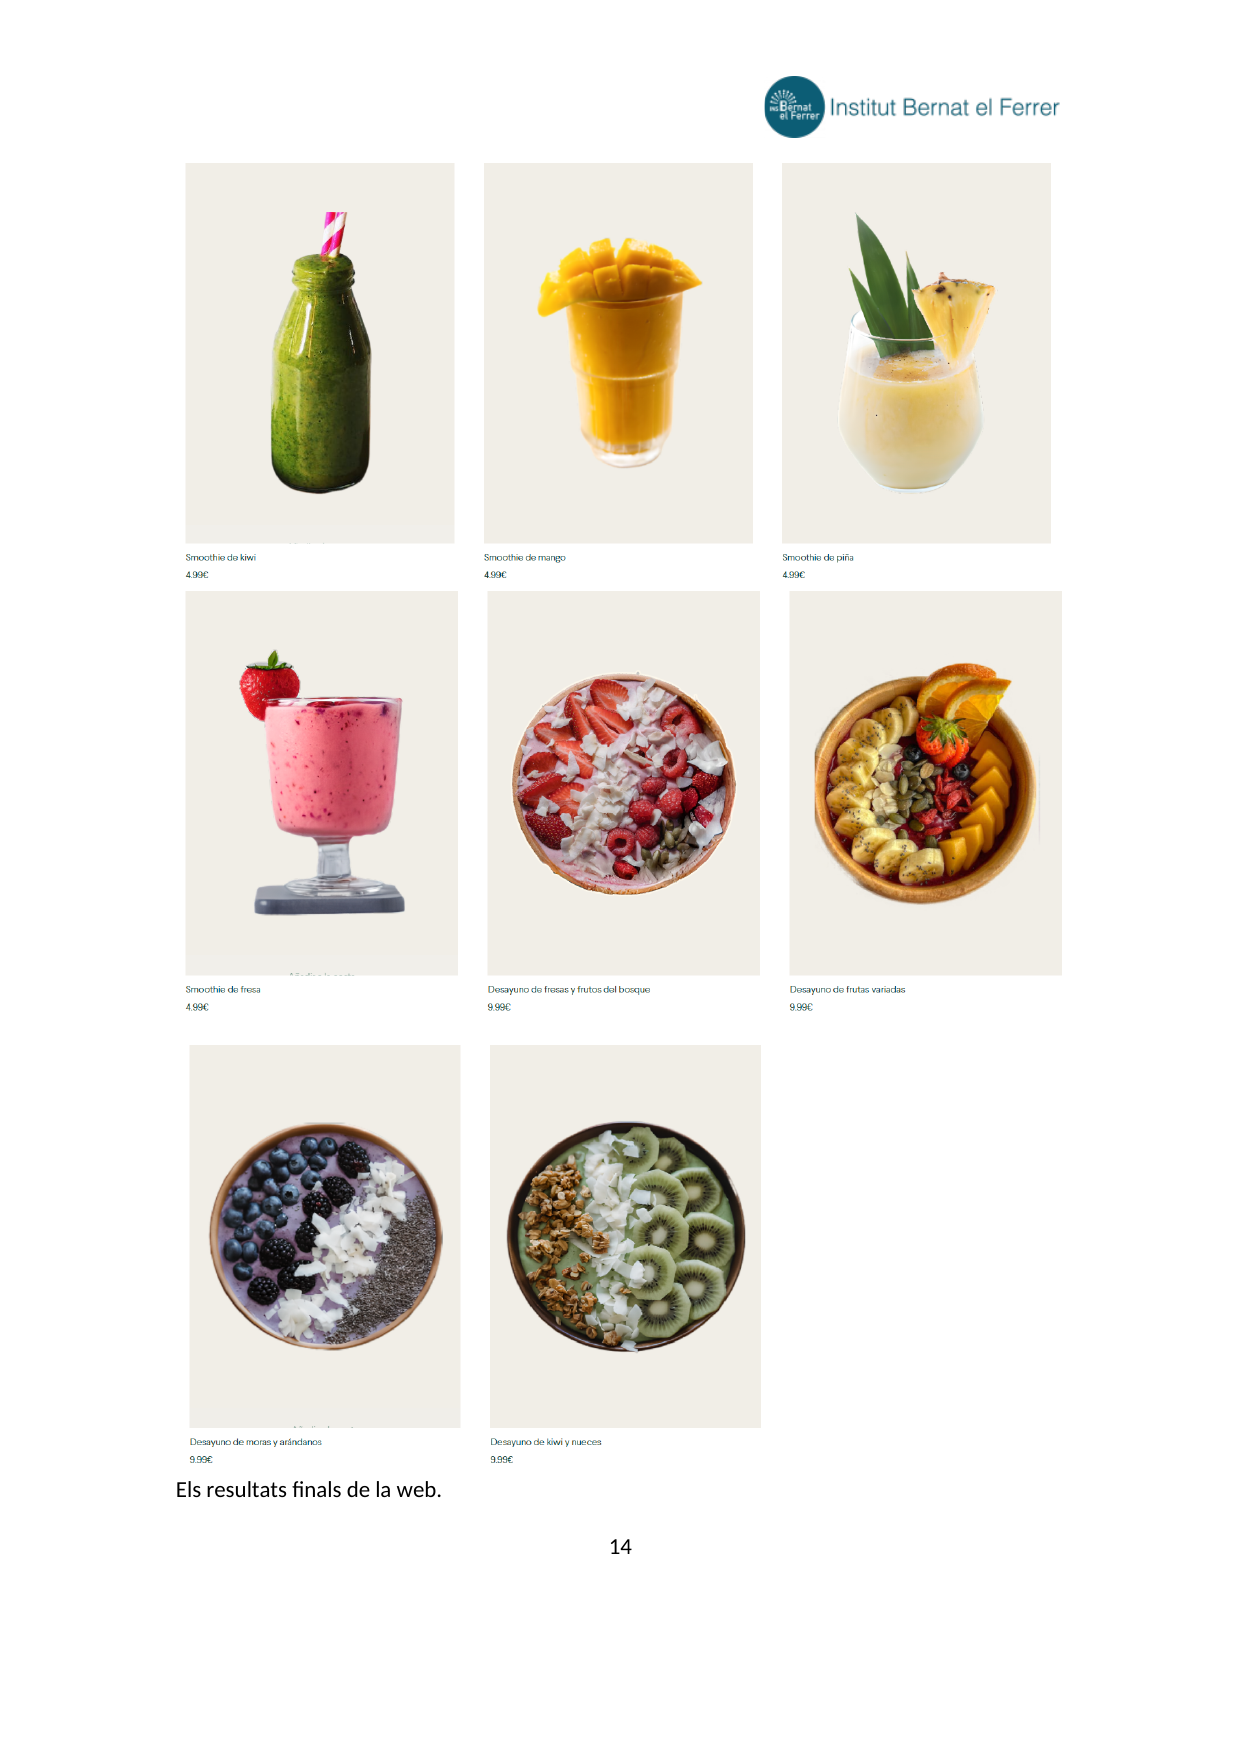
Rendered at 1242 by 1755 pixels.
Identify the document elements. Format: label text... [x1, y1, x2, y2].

picture [185, 1037, 1071, 1475]
text Els resultats finals de la web. [176, 155, 1059, 1503]
picture [177, 155, 1067, 1017]
picture [764, 76, 1060, 138]
